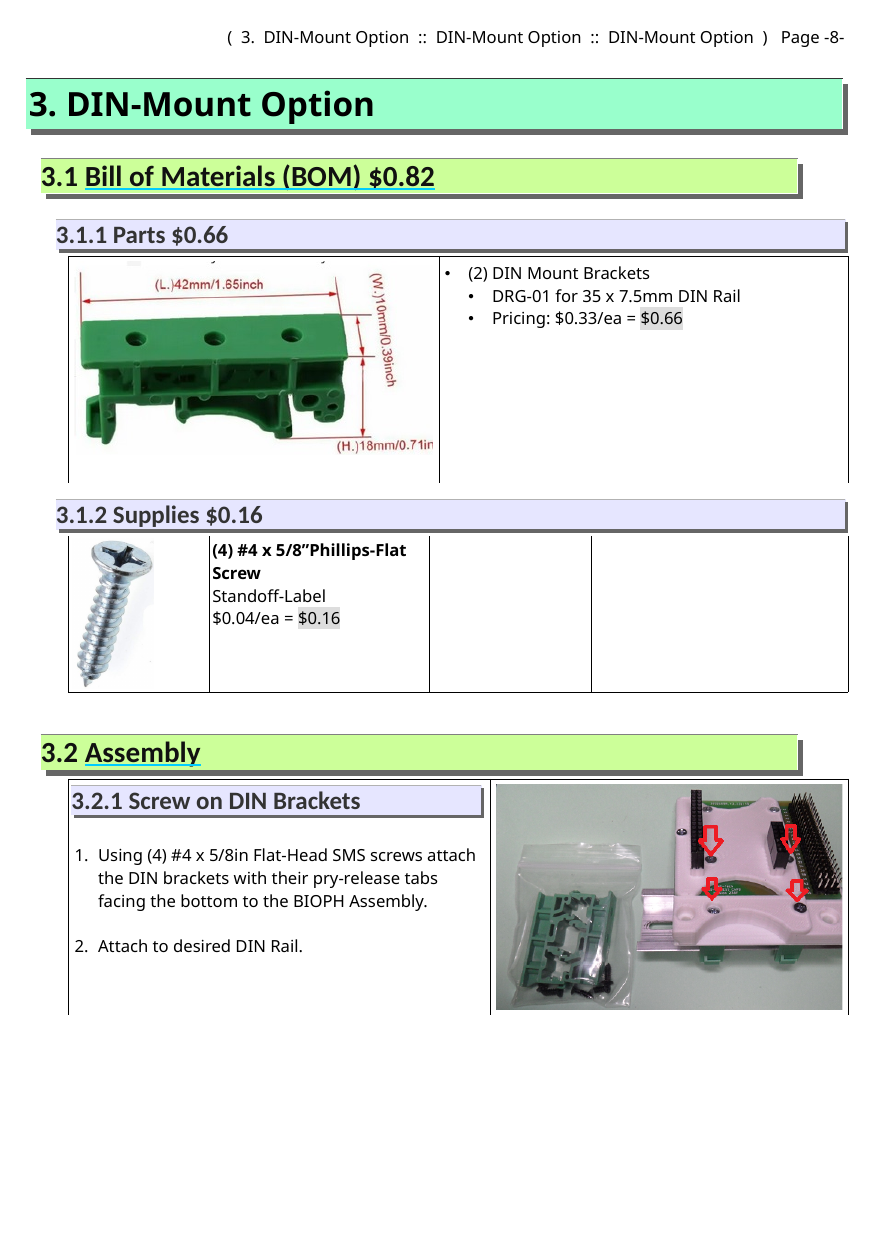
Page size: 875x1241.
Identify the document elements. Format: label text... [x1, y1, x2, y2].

subtitle DIN-Mount Option [26, 79, 842, 129]
table_header [69, 536, 209, 692]
subtitle Parts $0.66 [56, 219, 846, 250]
subtitle Supplies $0.16 [56, 499, 846, 530]
table_header Screw on DIN Brackets Using (4) #4 x 5/8in Flat-Head SMS screws attach the DIN brackets with their pry-release tabs facing the bottom to the BIOPH Assembly. Attach to desired DIN Rail. [69, 780, 490, 1015]
table_header (2) DIN Mount Brackets DRG-01 for 35 x 7.5mm DIN Rail Pricing: $0.33/ea = $0.66 [440, 257, 848, 483]
subtitle Assembly [41, 735, 797, 770]
table_header [491, 780, 848, 1015]
table_header [592, 536, 848, 692]
table_header (4) #4 x 5/8”Phillips-Flat Screw Standoff-Label $0.04/ea = $0.16 [210, 536, 429, 692]
table_header [69, 257, 439, 483]
table_header [430, 536, 591, 692]
subtitle Bill of Materials (BOM) $0.82 [41, 159, 797, 193]
